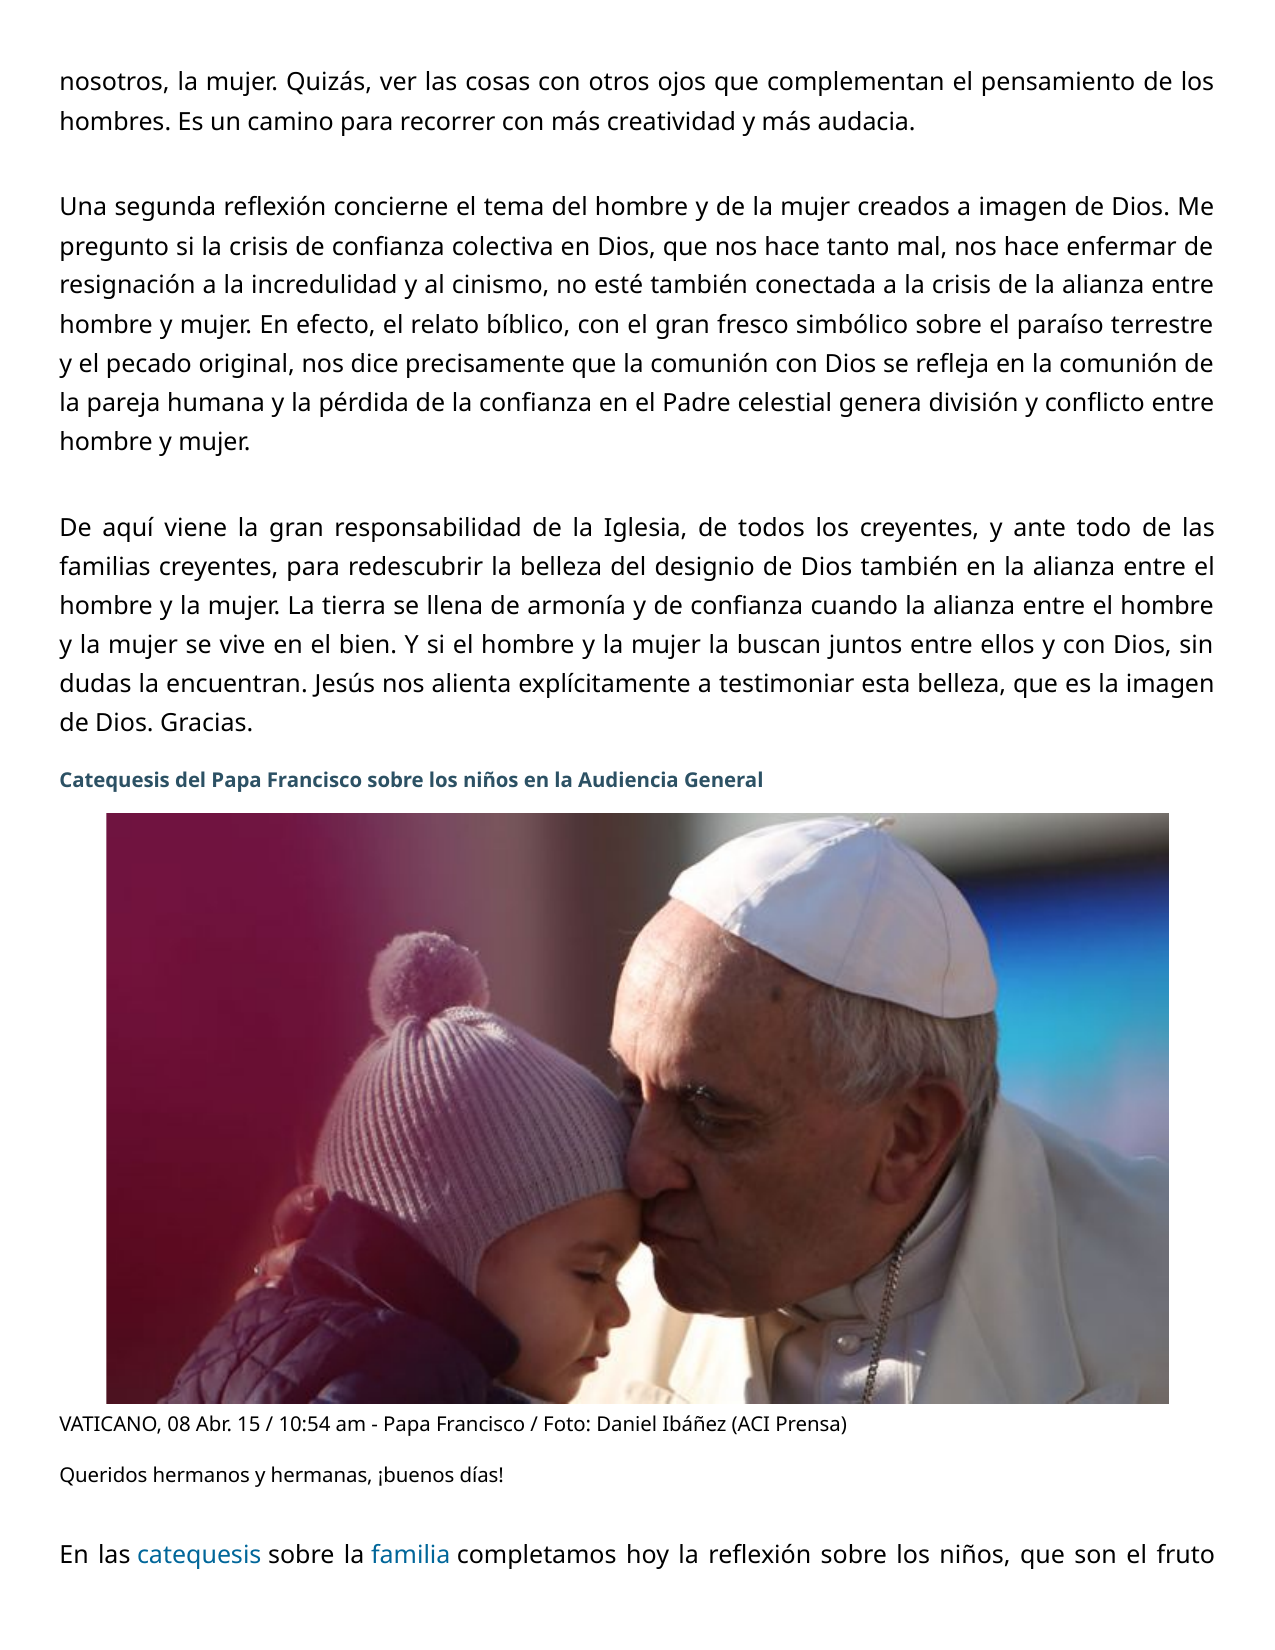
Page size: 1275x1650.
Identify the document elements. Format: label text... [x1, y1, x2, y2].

text nosotros, la mujer. Quizás, ver las cosas con otros ojos que complementan el pensamiento de los hombres. Es un camino para recorrer con más creatividad y más audacia. [59, 59, 1216, 137]
picture [106, 813, 1169, 1404]
text Queridos hermanos y hermanas, ¡buenos días! [59, 1460, 1216, 1488]
subtitle Catequesis del Papa Francisco sobre los niños en la Audiencia General [59, 765, 1216, 793]
text Una segunda reflexión concierne el tema del hombre y de la mujer creados a imagen de Dios. Me pregunto si la crisis de confianza colectiva en Dios, que nos hace tanto mal, nos hace enfermar de resignación a la incredulidad y al cinismo, no esté también conectada a la crisis de la alianza entre hombre y mujer. En efecto, el relato bíblico, con el gran fresco simbólico sobre el paraíso terrestre y el pecado original, nos dice precisamente que la comunión con Dios se refleja en la comunión de la pareja humana y la pérdida de la confianza en el Padre celestial genera división y conflicto entre hombre y mujer. [59, 184, 1216, 457]
text VATICANO, 08 Abr. 15 / 10:54 am - Papa Francisco / Foto: Daniel Ibáñez (ACI Prensa) [59, 816, 1216, 1437]
text De aquí viene la gran responsabilidad de la Iglesia, de todos los creyentes, y ante todo de las familias creyentes, para redescubrir la belleza del designio de Dios también en la alianza entre el hombre y la mujer. La tierra se llena de armonía y de confianza cuando la alianza entre el hombre y la mujer se vive en el bien. Y si el hombre y la mujer la buscan juntos entre ellos y con Dios, sin dudas la encuentran. Jesús nos alienta explícitamente a testimoniar esta belleza, que es la imagen de Dios. Gracias. [59, 504, 1216, 739]
text En las catequesis sobre la familia completamos hoy la reflexión sobre los niños, que son el fruto [59, 1531, 1216, 1571]
